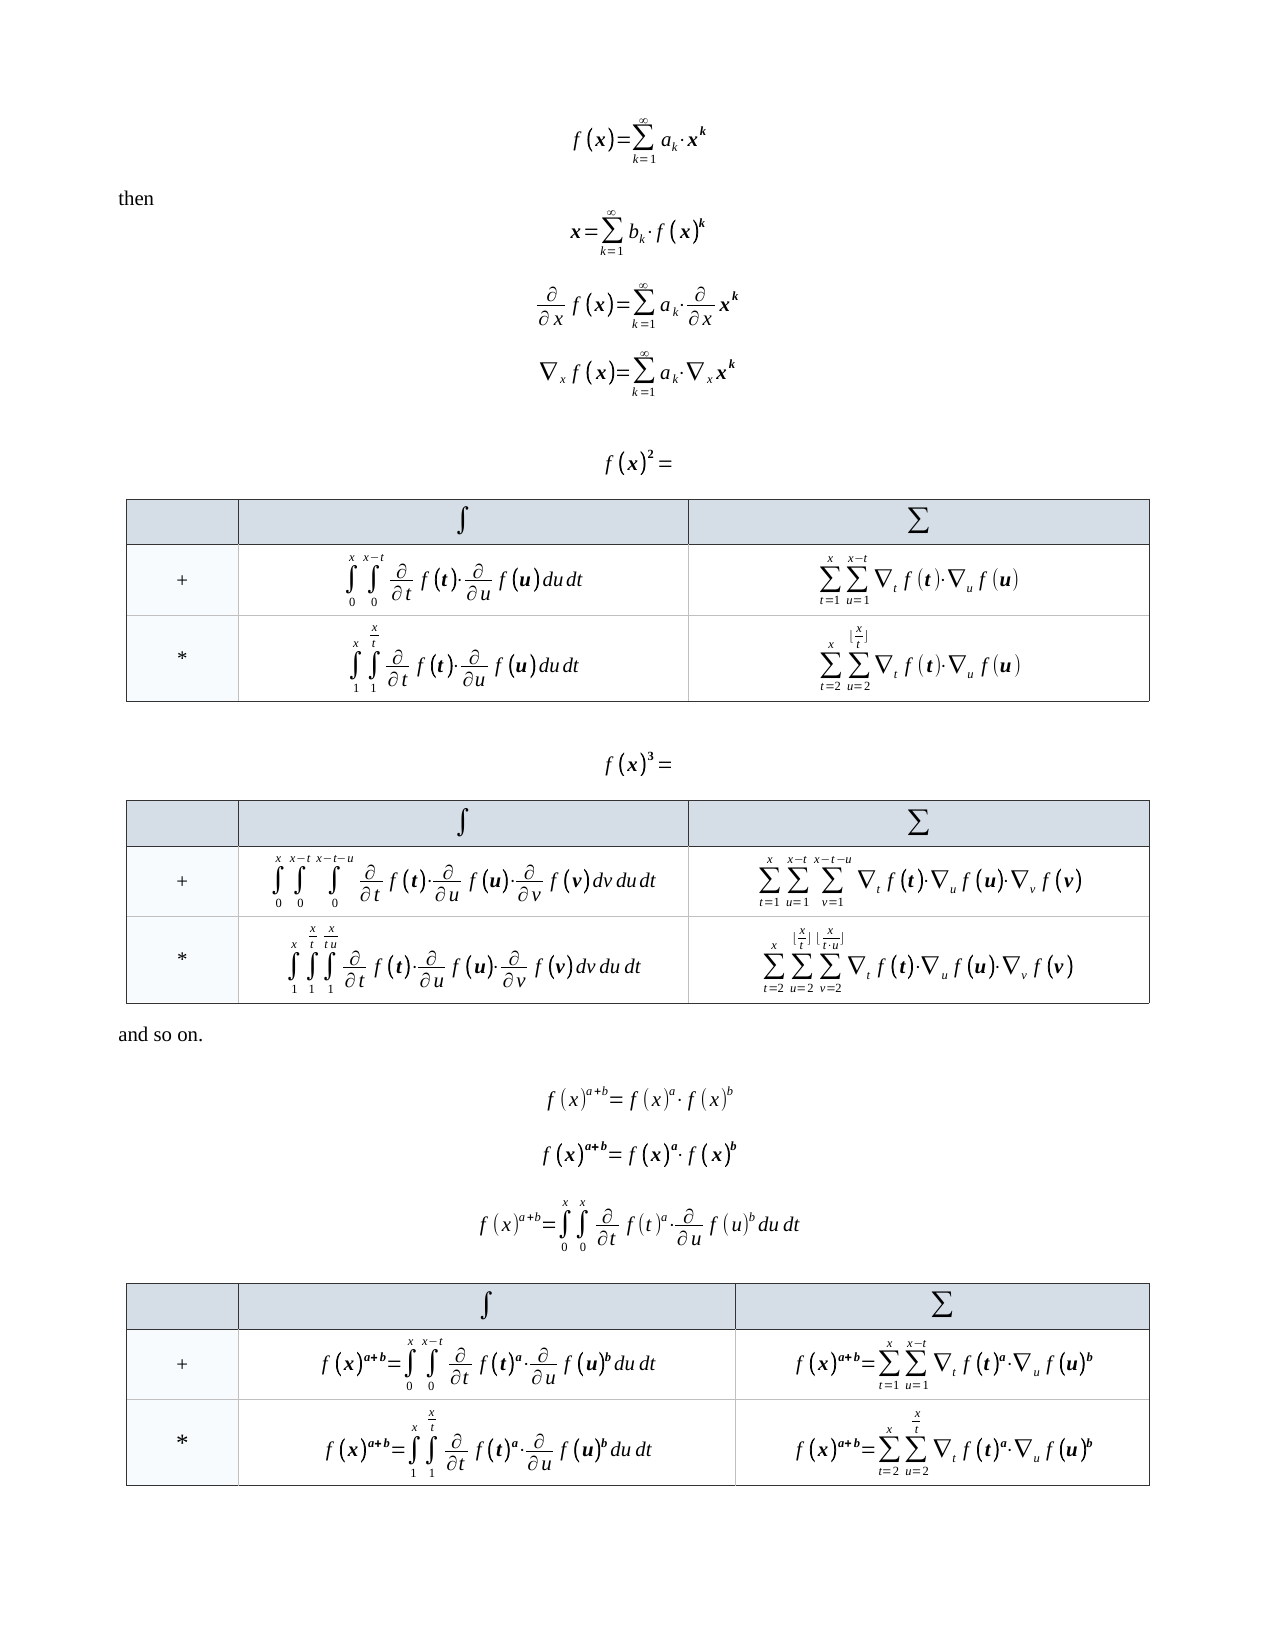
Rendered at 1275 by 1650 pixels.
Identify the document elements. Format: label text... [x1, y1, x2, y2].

table_cell [239, 545, 688, 615]
table_cell [689, 616, 1149, 701]
table_header [239, 500, 688, 544]
table_cell [239, 917, 688, 1002]
table_cell [239, 1330, 735, 1399]
table_header [127, 1284, 238, 1329]
text and so on. [118, 1022, 1157, 1046]
table_cell [239, 1400, 735, 1485]
table_cell [689, 917, 1149, 1002]
table_cell [736, 1400, 1149, 1485]
table_header [127, 500, 238, 544]
table_cell [689, 847, 1149, 916]
table_cell * [127, 917, 238, 1002]
table_cell * [127, 1400, 238, 1485]
table_header [127, 801, 238, 846]
table_header [689, 801, 1149, 846]
table_cell [239, 847, 688, 916]
table_cell [736, 1330, 1149, 1399]
table_header [736, 1284, 1149, 1329]
table_cell [239, 616, 688, 701]
table_header [239, 801, 688, 846]
table_cell + [127, 1330, 238, 1399]
table_cell * [127, 616, 238, 701]
table_cell [689, 545, 1149, 615]
table_cell + [127, 545, 238, 615]
table_cell + [127, 847, 238, 916]
text then [118, 186, 1157, 210]
table_header [689, 500, 1149, 544]
table_header [239, 1284, 735, 1329]
